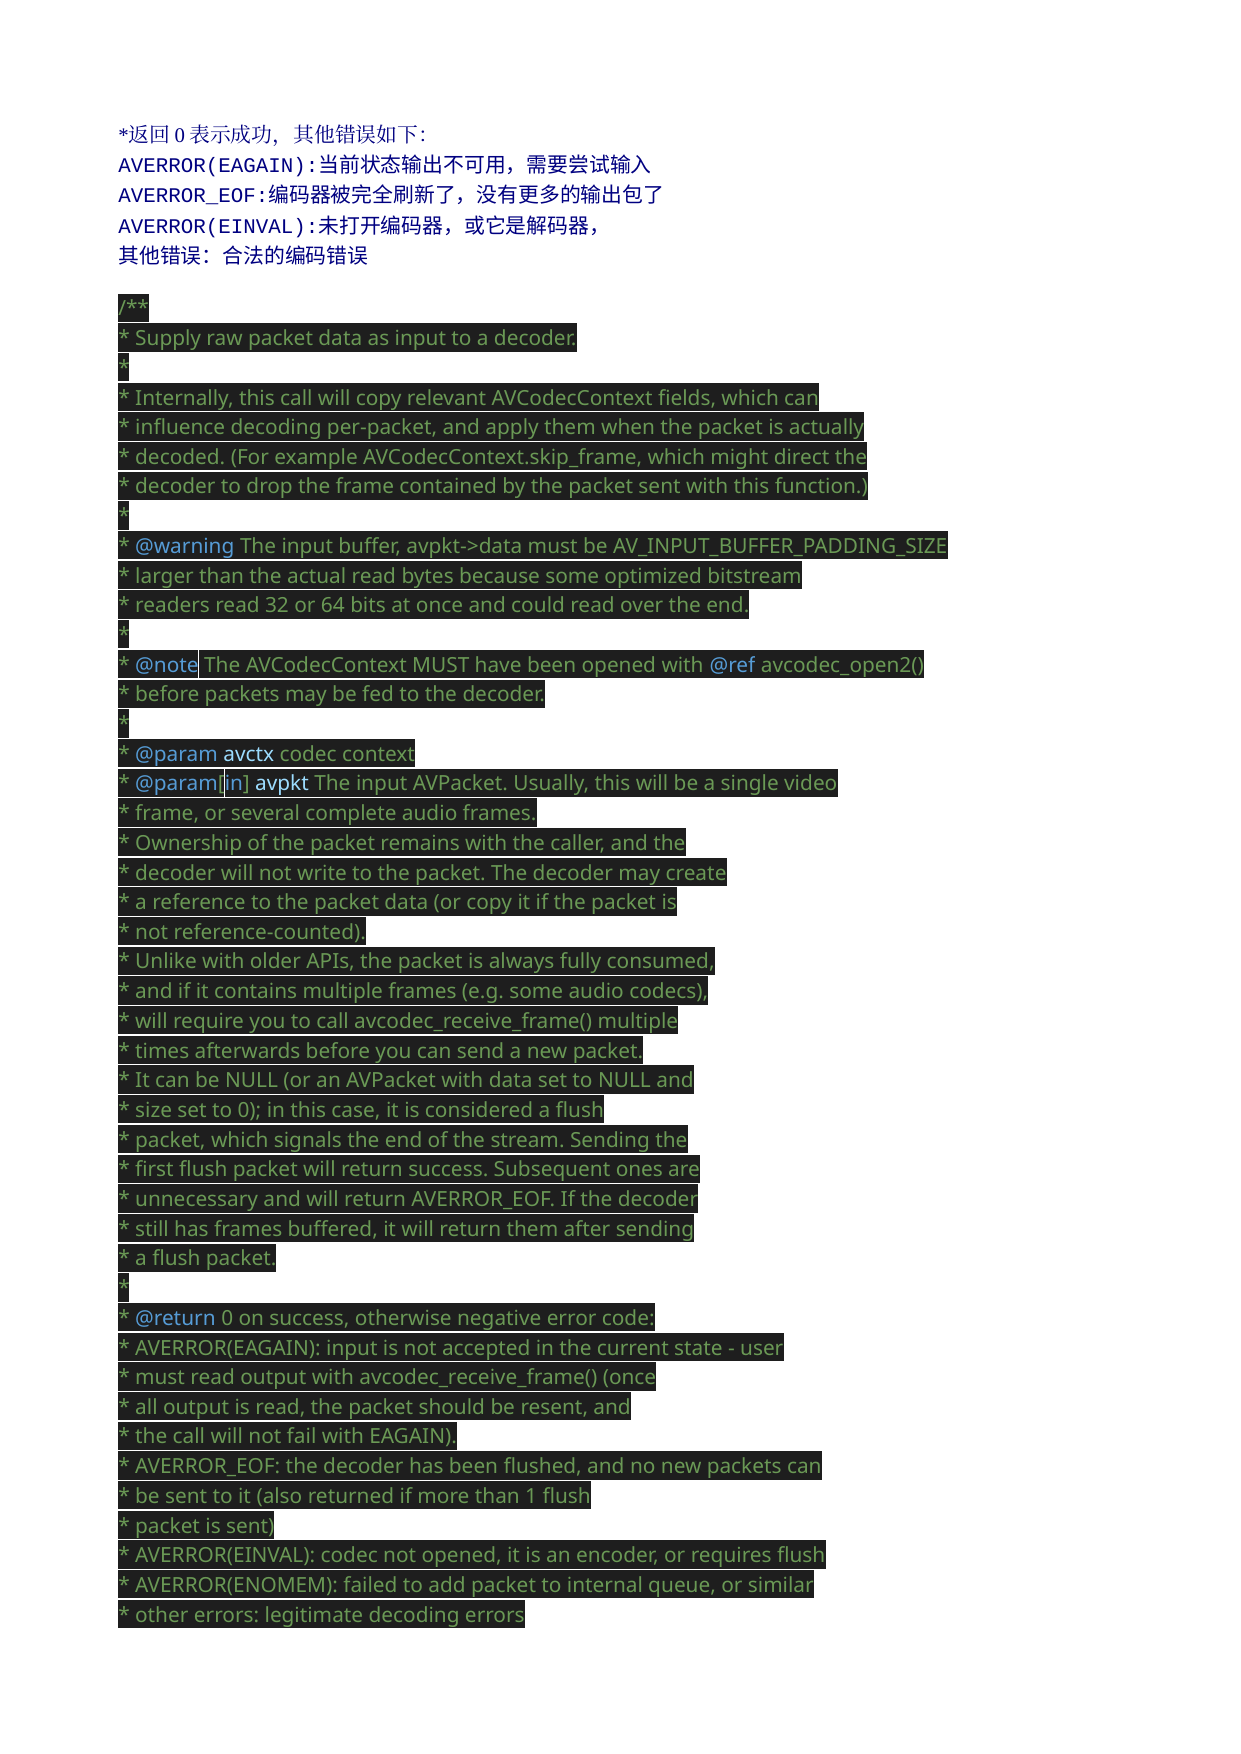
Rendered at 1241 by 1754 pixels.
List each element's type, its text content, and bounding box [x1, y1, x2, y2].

text * size set to 0); in this case, it is considered a flush [118, 1094, 1122, 1123]
text AVERROR(EAGAIN):当前状态输出不可用，需要尝试输入 [118, 148, 1122, 178]
text * first flush packet will return success. Subsequent ones are [118, 1153, 1122, 1183]
text * still has frames buffered, it will return them after sending [118, 1213, 1122, 1242]
text * @return 0 on success, otherwise negative error code: [118, 1302, 1122, 1331]
text * decoder to drop the frame contained by the packet sent with this function.) [118, 470, 1122, 500]
text * AVERROR(EINVAL): codec not opened, it is an encoder, or requires flush [118, 1539, 1122, 1569]
text * before packets may be fed to the decoder. [118, 678, 1122, 708]
text * AVERROR(EAGAIN): input is not accepted in the current state - user [118, 1331, 1122, 1361]
text 其他错误：合法的编码错误 [118, 239, 1122, 269]
text * decoded. (For example AVCodecContext.skip_frame, which might direct the [118, 441, 1122, 470]
text * Ownership of the packet remains with the caller, and the [118, 827, 1122, 856]
text * readers read 32 or 64 bits at once and could read over the end. [118, 589, 1122, 619]
text * AVERROR_EOF: the decoder has been flushed, and no new packets can [118, 1450, 1122, 1480]
text * larger than the actual read bytes because some optimized bitstream [118, 559, 1122, 589]
text * Supply raw packet data as input to a decoder. [118, 322, 1122, 352]
text * @param[in] avpkt The input AVPacket. Usually, this will be a single video [118, 767, 1122, 797]
text * a reference to the packet data (or copy it if the packet is [118, 886, 1122, 916]
text * [118, 500, 1122, 530]
text * @note The AVCodecContext MUST have been opened with @ref avcodec_open2() [118, 648, 1122, 678]
text * times afterwards before you can send a new packet. [118, 1034, 1122, 1064]
text * unnecessary and will return AVERROR_EOF. If the decoder [118, 1183, 1122, 1213]
text * must read output with avcodec_receive_frame() (once [118, 1361, 1122, 1391]
text AVERROR(EINVAL):未打开编码器，或它是解码器， [118, 209, 1122, 239]
text * packet is sent) [118, 1509, 1122, 1539]
text * [118, 708, 1122, 738]
text * @param avctx codec context [118, 738, 1122, 767]
text * Internally, this call will copy relevant AVCodecContext fields, which can [118, 381, 1122, 411]
text *返回0表示成功，其他错误如下： [118, 118, 1122, 148]
text * and if it contains multiple frames (e.g. some audio codecs), [118, 975, 1122, 1005]
text AVERROR_EOF:编码器被完全刷新了，没有更多的输出包了 [118, 178, 1122, 209]
text * not reference-counted). [118, 916, 1122, 945]
text * be sent to it (also returned if more than 1 flush [118, 1480, 1122, 1509]
text * @warning The input buffer, avpkt->data must be AV_INPUT_BUFFER_PADDING_SIZE [118, 530, 1122, 559]
text * AVERROR(ENOMEM): failed to add packet to internal queue, or similar [118, 1569, 1122, 1598]
text * frame, or several complete audio frames. [118, 797, 1122, 827]
text * decoder will not write to the packet. The decoder may create [118, 856, 1122, 886]
text * influence decoding per-packet, and apply them when the packet is actually [118, 411, 1122, 441]
text * all output is read, the packet should be resent, and [118, 1391, 1122, 1420]
text * Unlike with older APIs, the packet is always fully consumed, [118, 945, 1122, 975]
text * will require you to call avcodec_receive_frame() multiple [118, 1005, 1122, 1034]
text /** [118, 293, 1122, 322]
text * [118, 1272, 1122, 1302]
text * the call will not fail with EAGAIN). [118, 1420, 1122, 1450]
text * a flush packet. [118, 1242, 1122, 1272]
text * packet, which signals the end of the stream. Sending the [118, 1123, 1122, 1153]
text * [118, 619, 1122, 648]
text * It can be NULL (or an AVPacket with data set to NULL and [118, 1064, 1122, 1094]
text * other errors: legitimate decoding errors [118, 1598, 1122, 1628]
text * [118, 352, 1122, 381]
